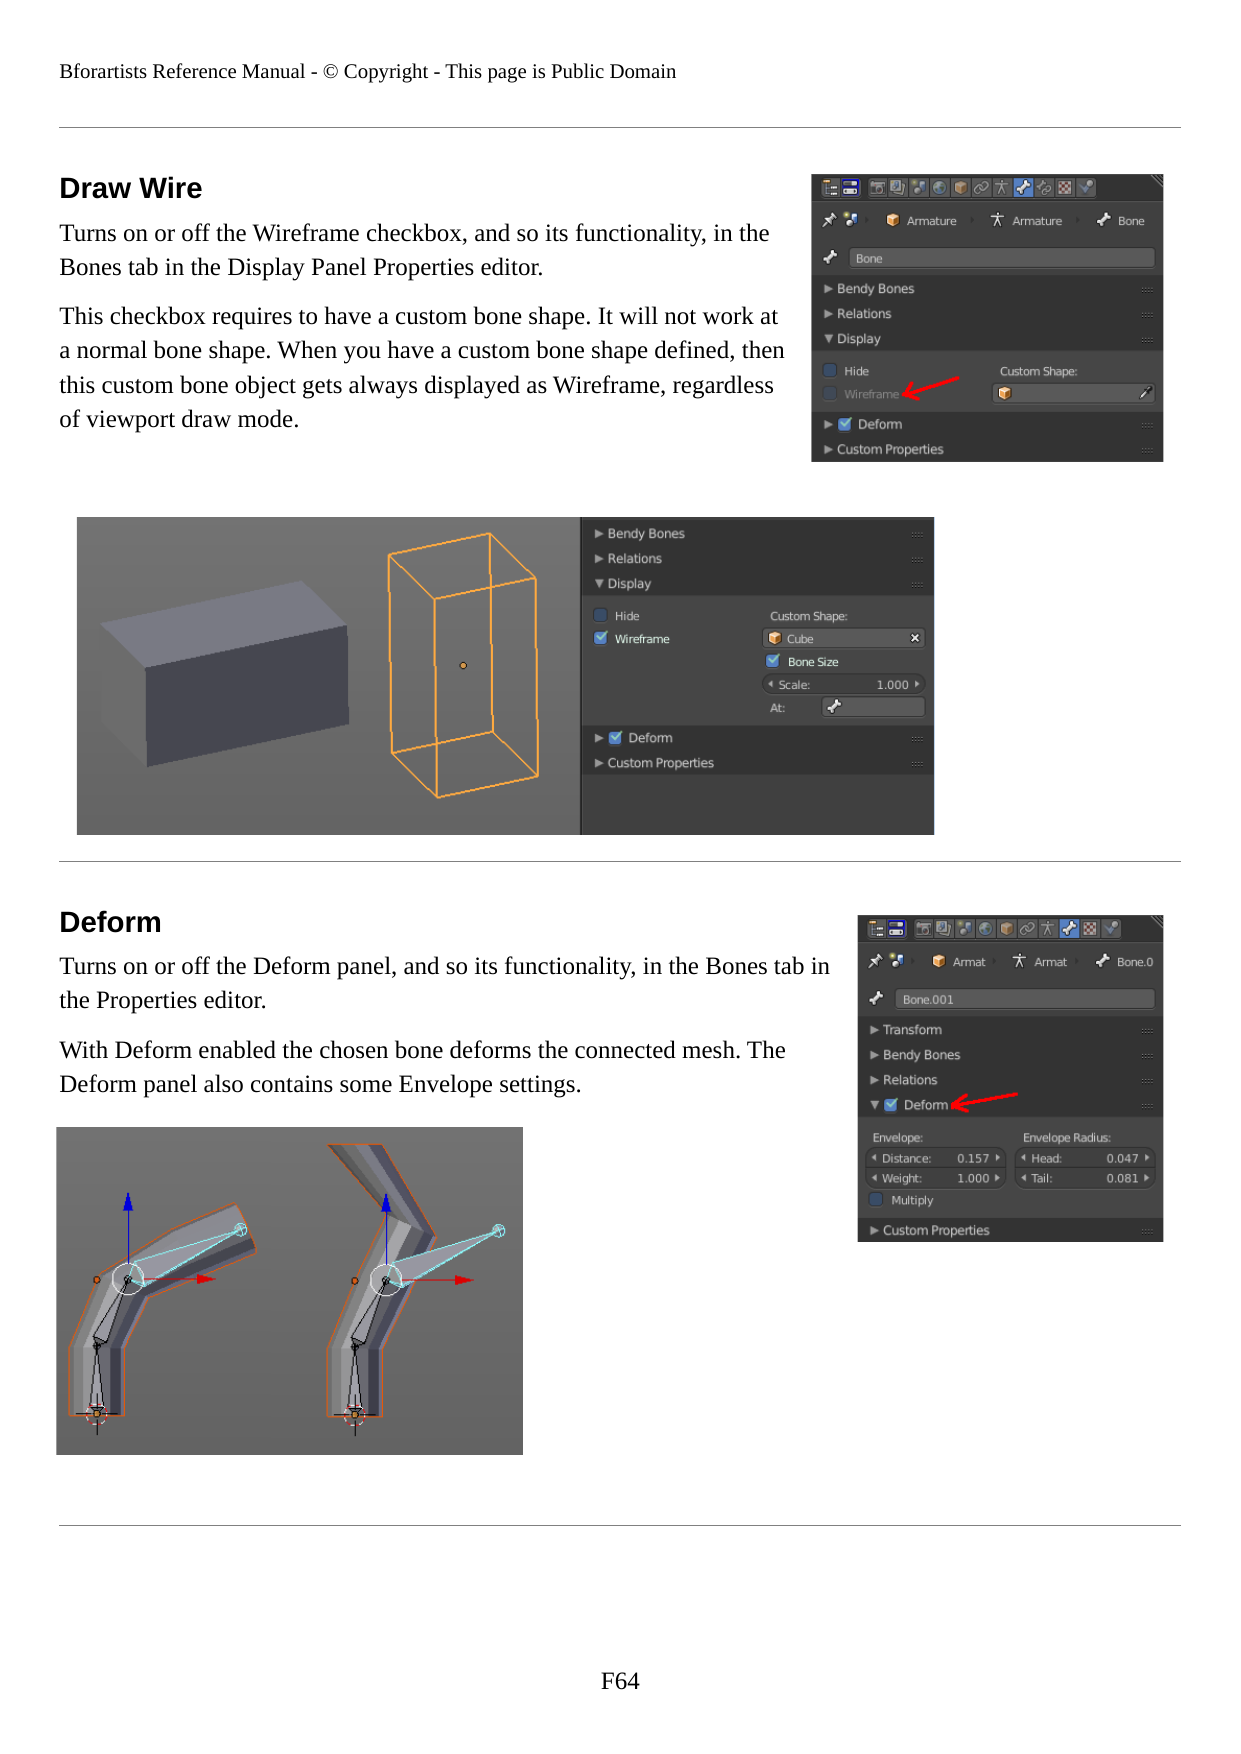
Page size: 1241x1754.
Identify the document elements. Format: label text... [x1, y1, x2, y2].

subtitle Deform [59, 905, 1181, 939]
text With Deform enabled the chosen bone deforms the connected mesh. The Deform panel also contains some Envelope settings. [59, 1035, 857, 1098]
picture [811, 174, 1164, 462]
text Turns on or off the Wireframe checkbox, and so its functionality, in the Bones tab in the Display Panel Properties editor. [59, 218, 811, 281]
picture [76, 517, 935, 835]
text Turns on or off the Deform panel, and so its functionality, in the Bones tab in the Properties editor. [59, 951, 857, 1014]
picture [56, 1127, 523, 1455]
picture [857, 915, 1164, 1242]
text This checkbox requires to have a custom bone shape. It will not work at a normal bone shape. When you have a custom bone shape defined, then this custom bone object gets always displayed as Wireframe, regardless of viewport draw mode. [59, 301, 811, 433]
subtitle Draw Wire [59, 171, 1181, 205]
